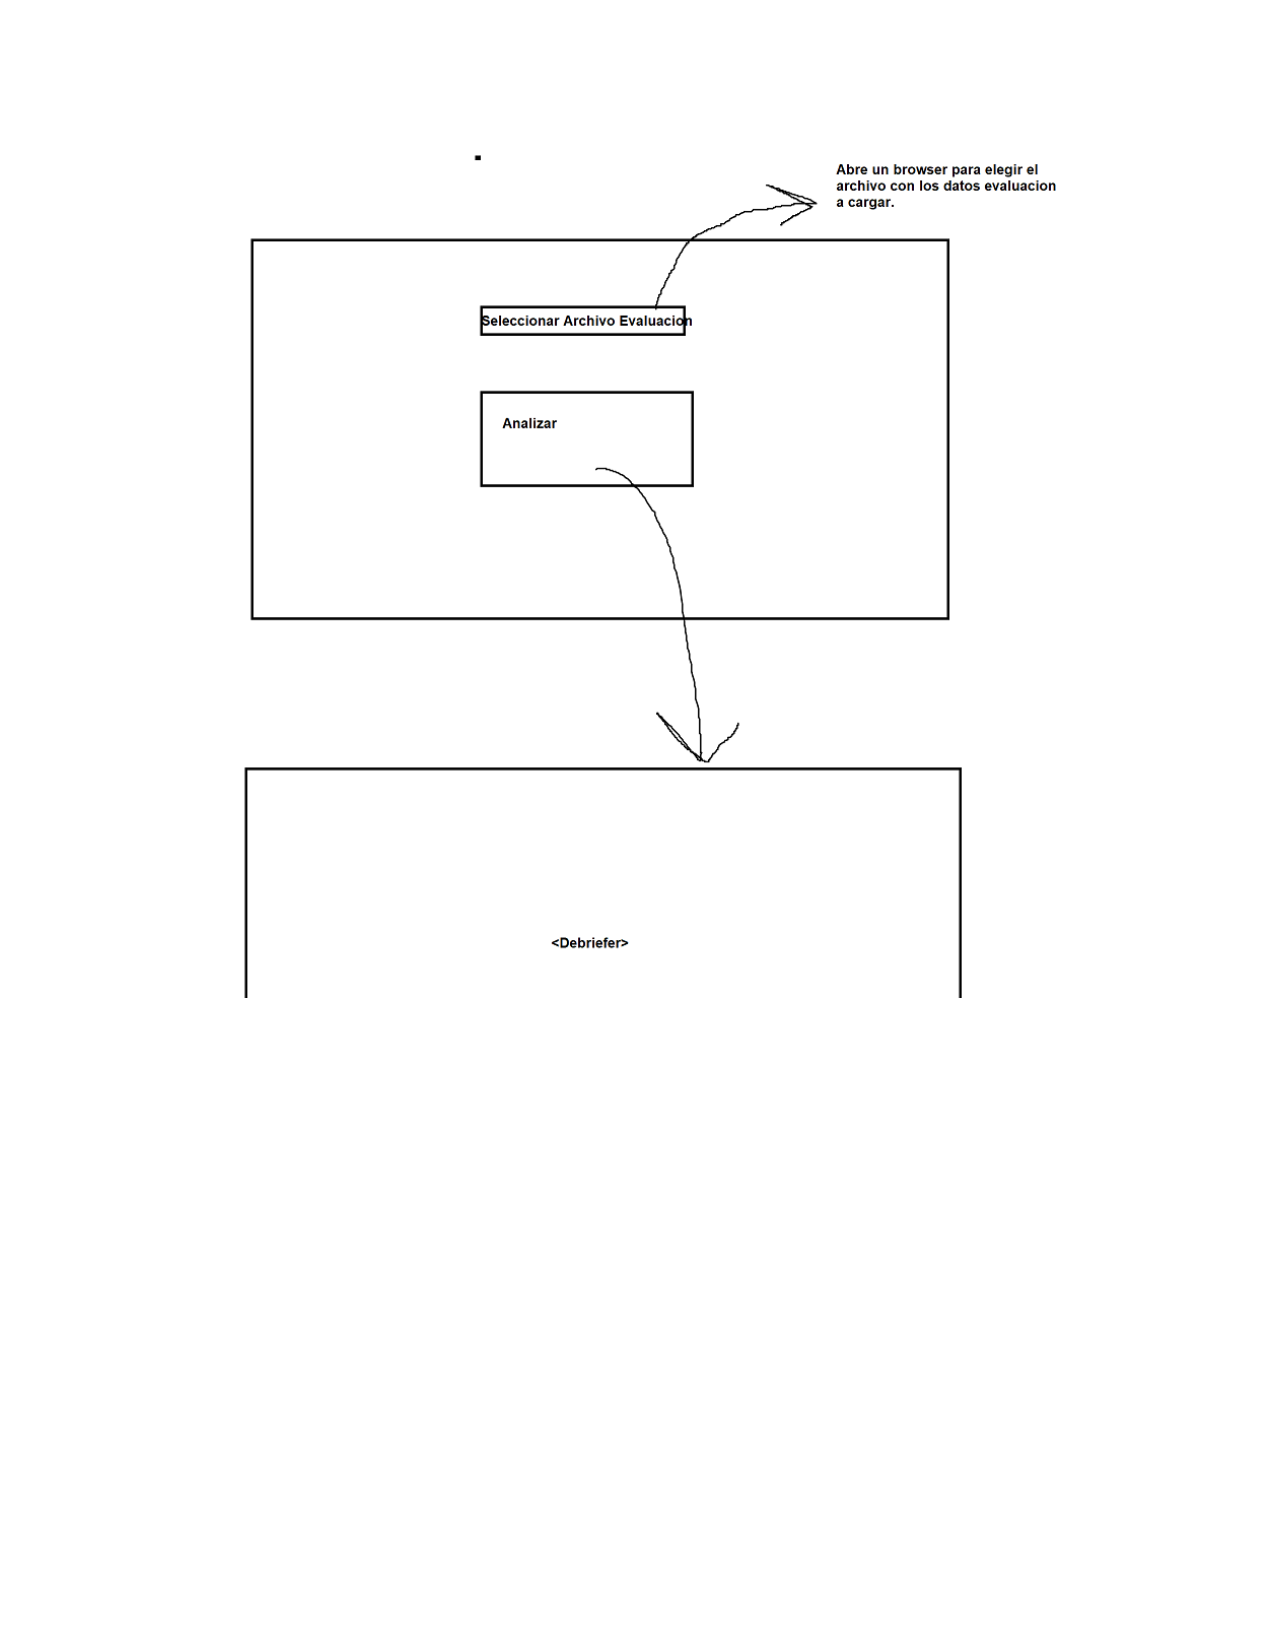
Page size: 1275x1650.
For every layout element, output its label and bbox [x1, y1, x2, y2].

picture [150, 150, 1125, 998]
